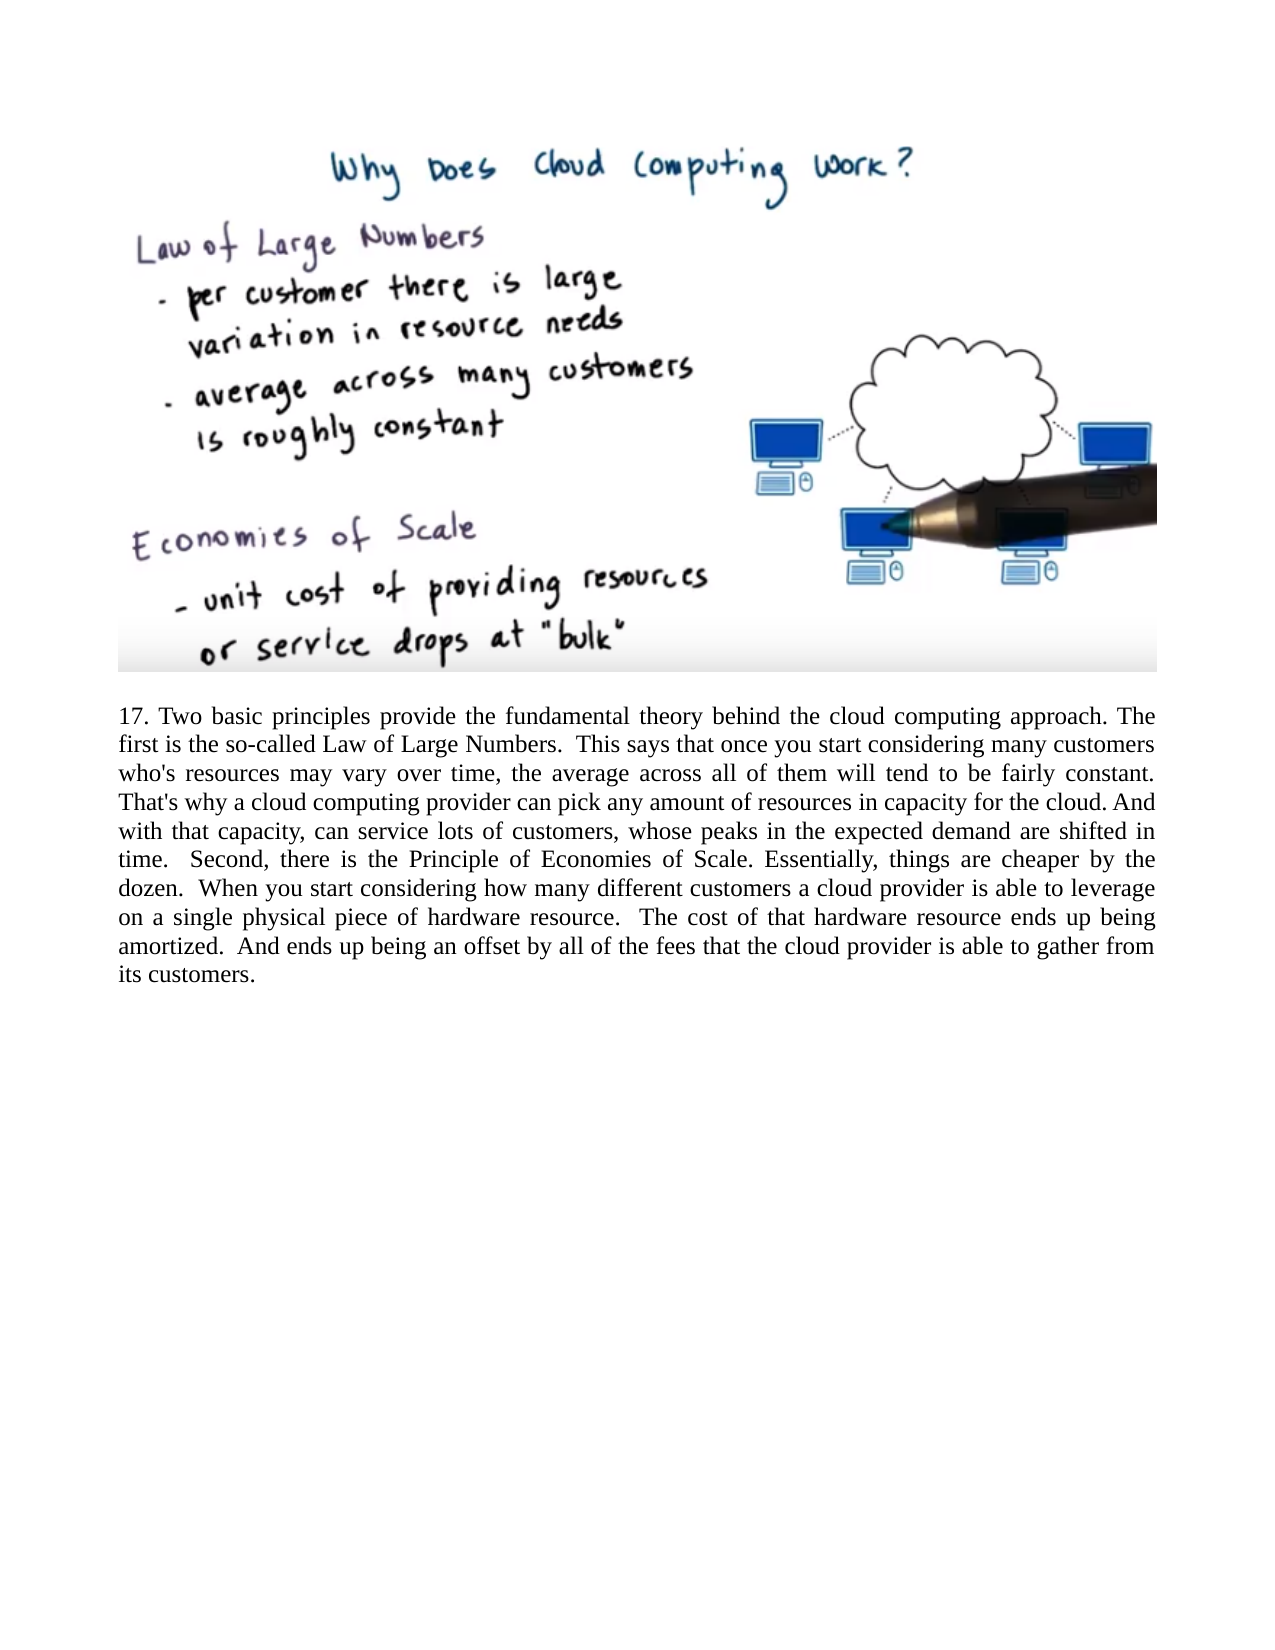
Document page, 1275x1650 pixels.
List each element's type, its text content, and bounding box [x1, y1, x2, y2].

text 17. Two basic principles provide the fundamental theory behind the cloud computing approach. The first is the so-called Law of Large Numbers. This says that once you start considering many customers who's resources may vary over time, the average across all of them will tend to be fairly constant. That's why a cloud computing provider can pick any amount of resources in capacity for the cloud. And with that capacity, can service lots of customers, whose peaks in the expected demand are shifted in time. Second, there is the Principle of Economies of Scale. Essentially, things are cheaper by the dozen. When you start considering how many different customers a cloud provider is able to leverage on a single physical piece of hardware resource. The cost of that hardware resource ends up being amortized. And ends up being an offset by all of the fees that the cloud provider is able to gather from its customers. [118, 701, 1157, 988]
picture [118, 146, 1157, 672]
